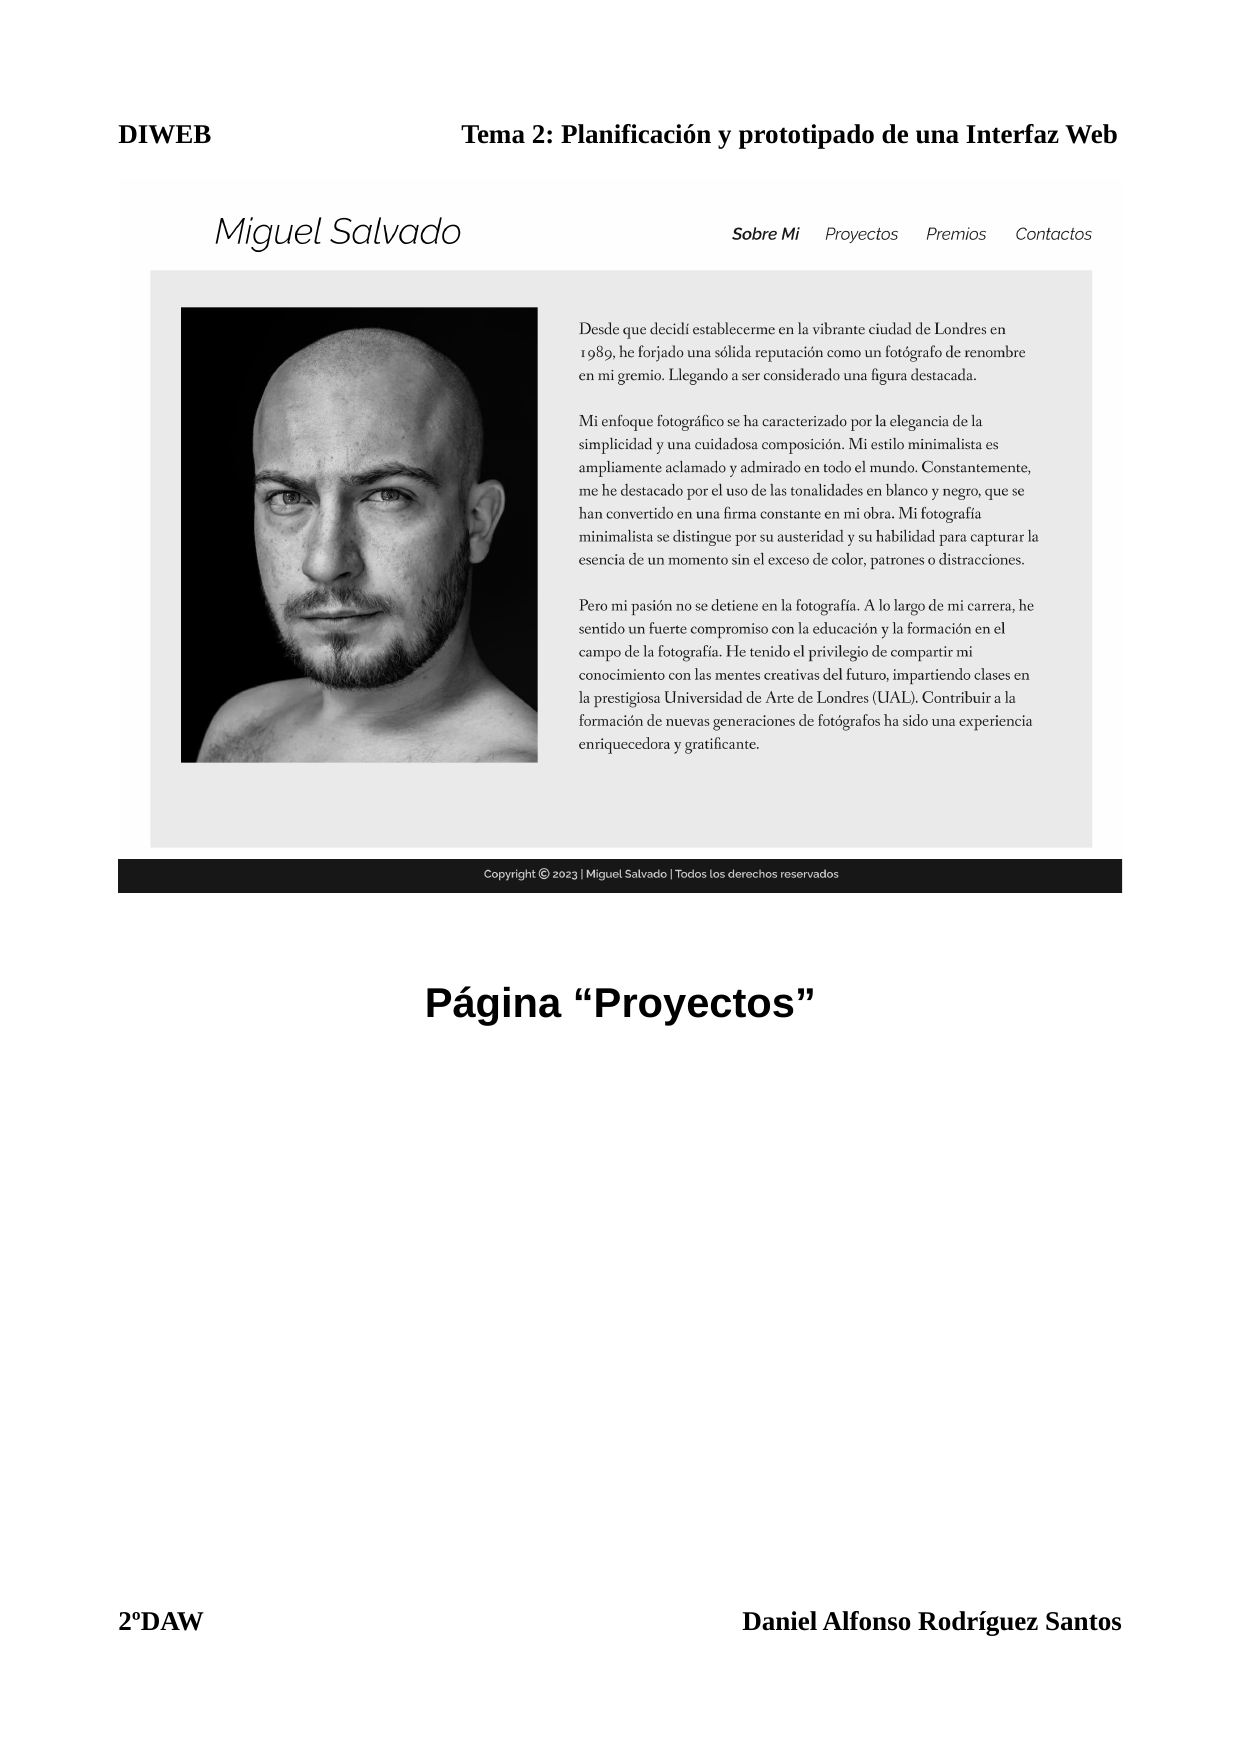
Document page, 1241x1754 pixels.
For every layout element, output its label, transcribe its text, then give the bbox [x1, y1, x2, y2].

text Página “Proyectos” [118, 979, 1122, 1027]
picture [118, 178, 1123, 893]
